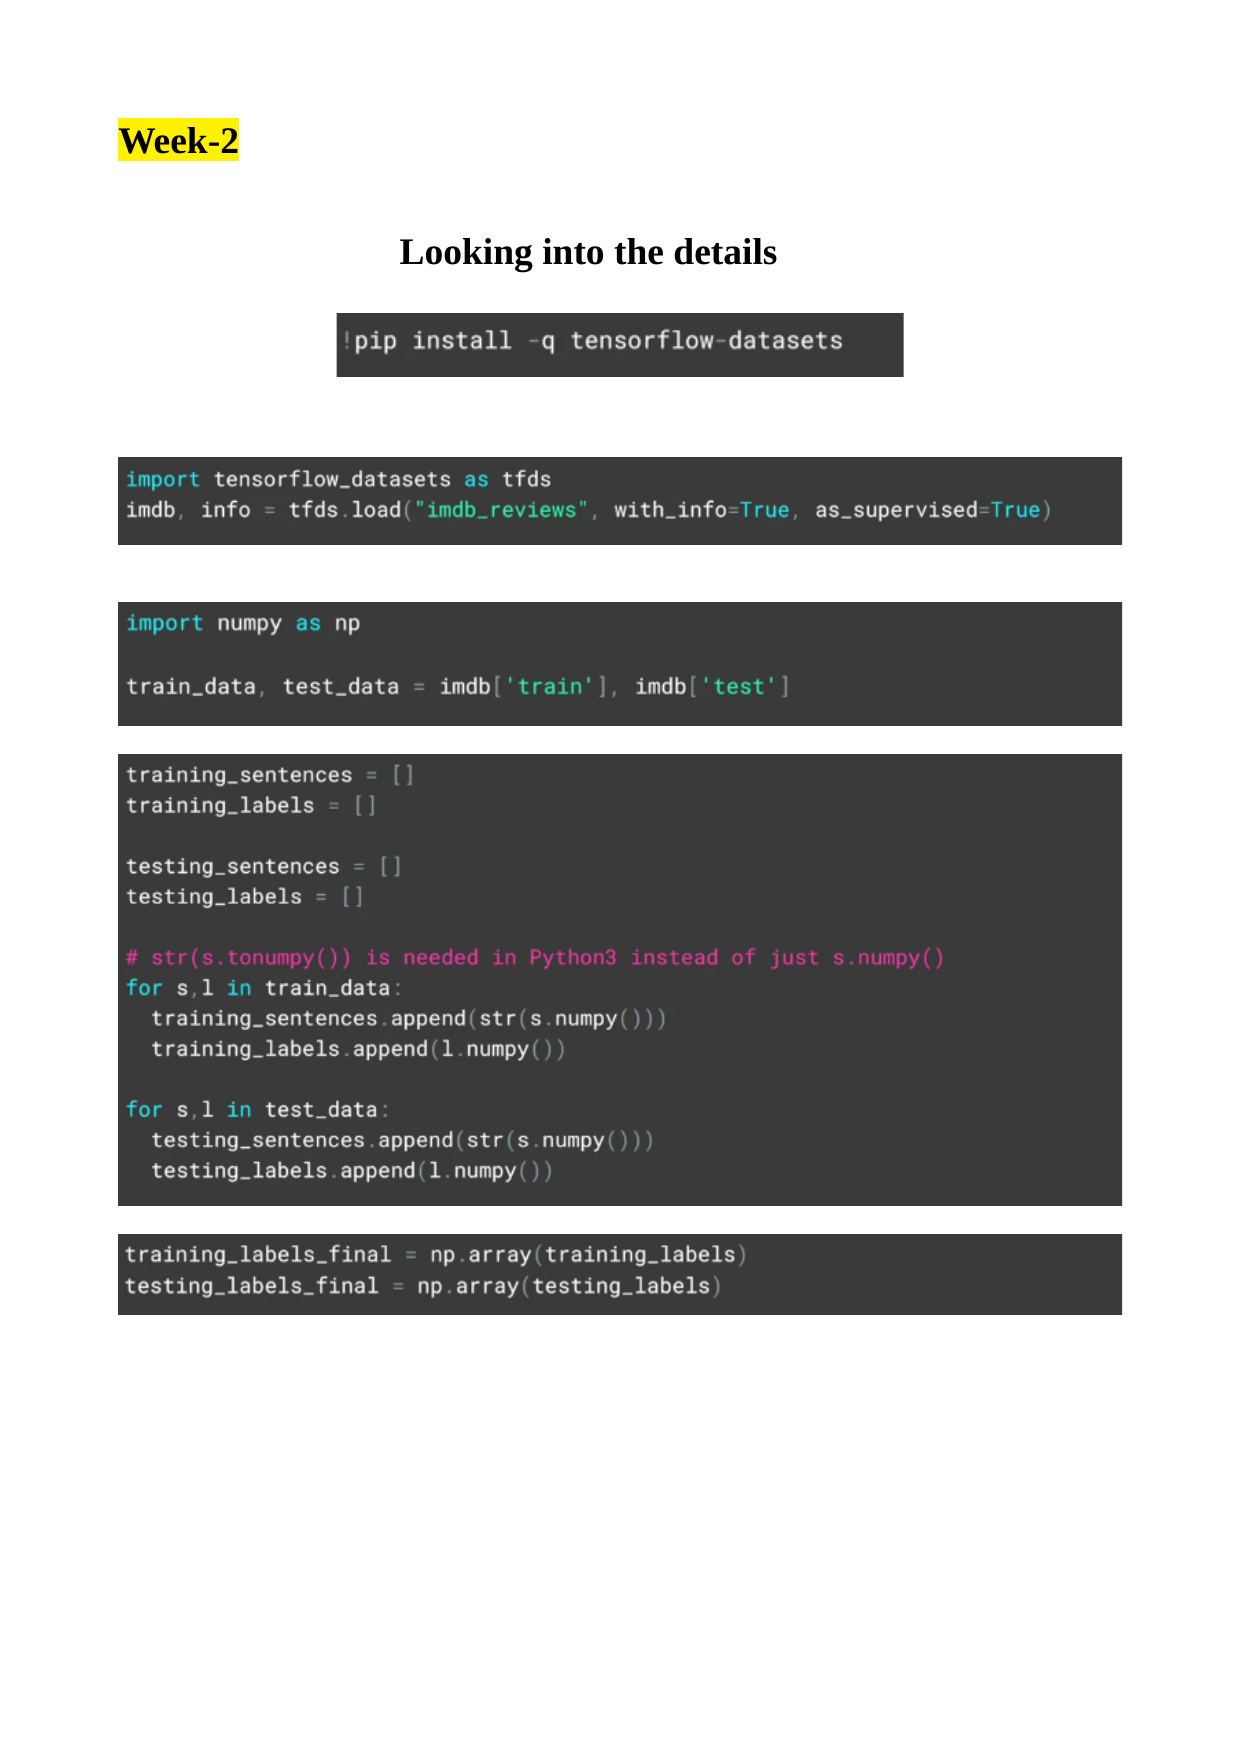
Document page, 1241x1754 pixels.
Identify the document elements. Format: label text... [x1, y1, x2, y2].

picture [336, 313, 904, 377]
picture [118, 457, 1123, 545]
picture [118, 602, 1123, 726]
text Week-2 [118, 118, 1122, 161]
subtitle Looking into the details [118, 229, 1122, 272]
picture [118, 1234, 1123, 1315]
picture [118, 754, 1123, 1206]
